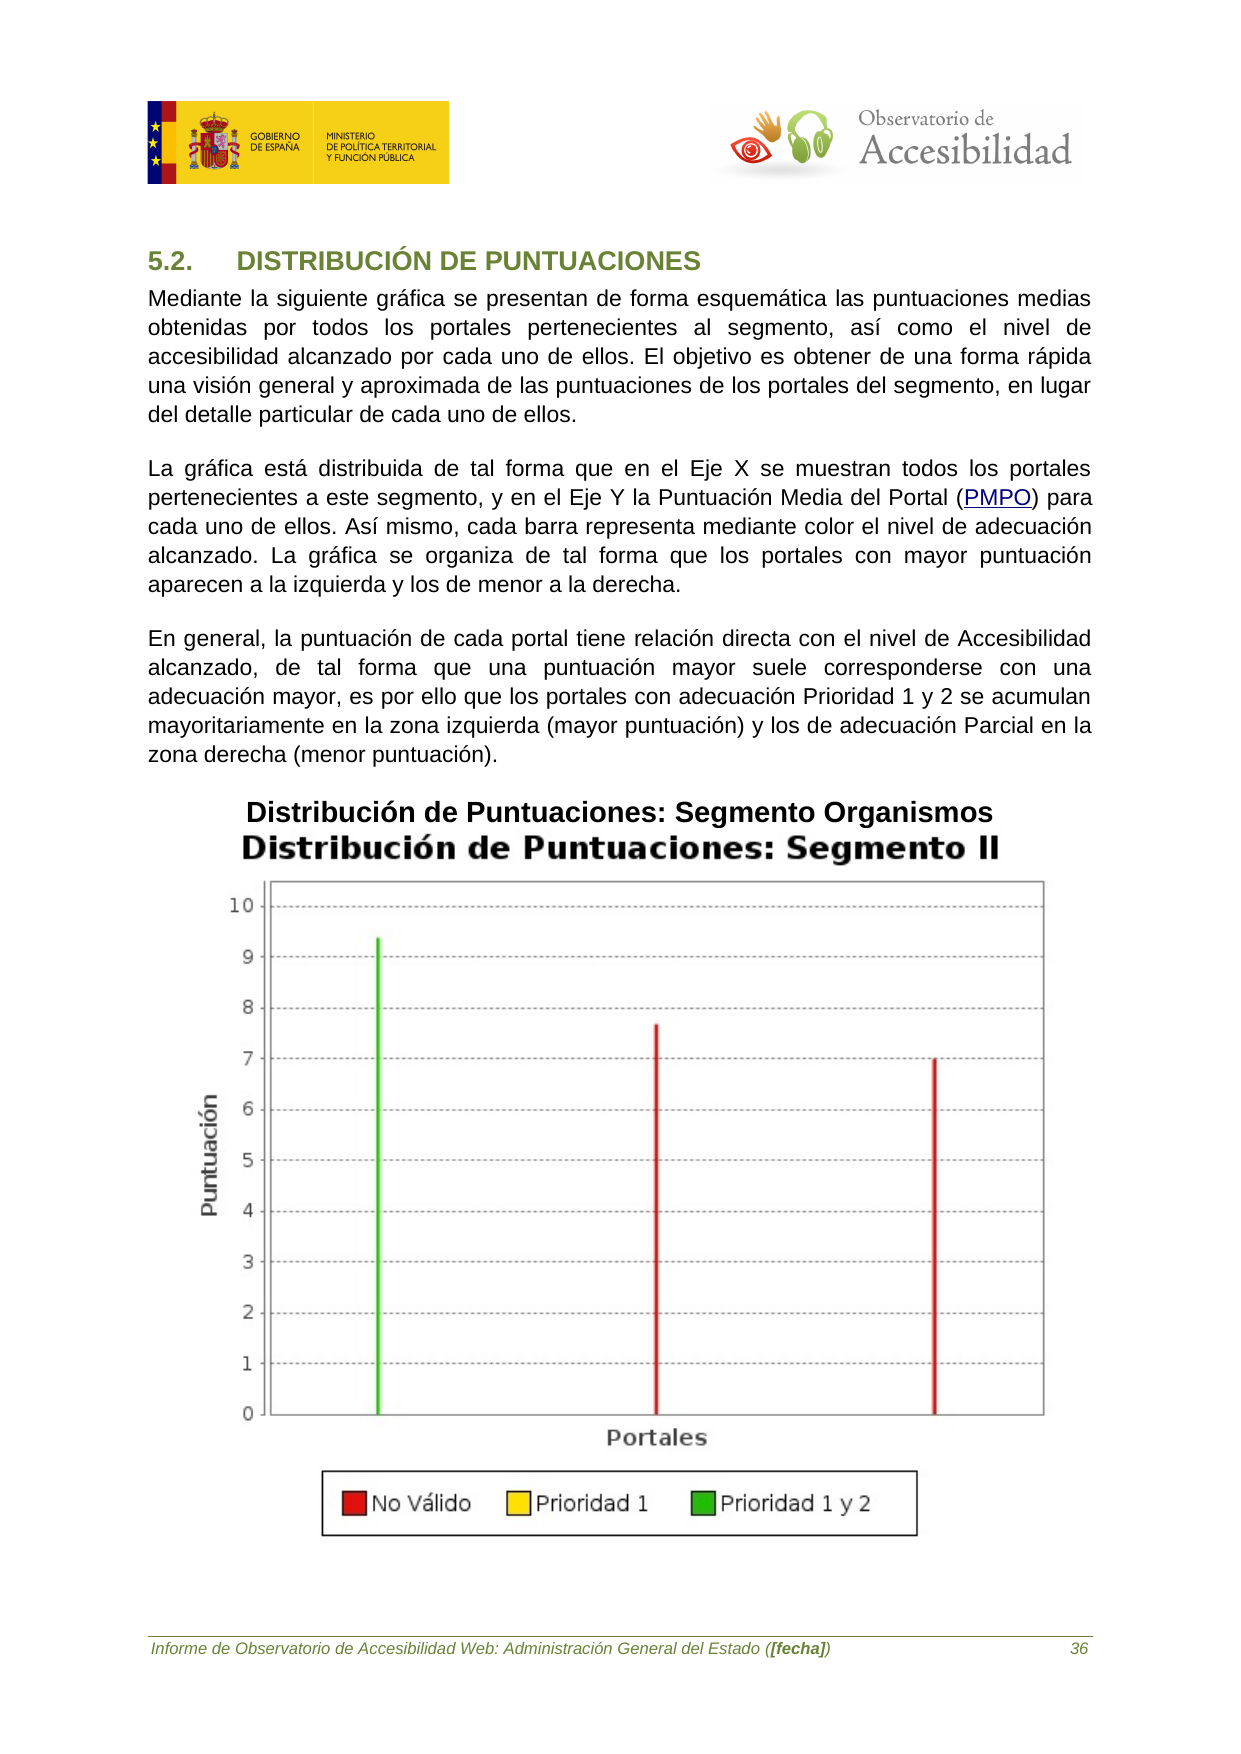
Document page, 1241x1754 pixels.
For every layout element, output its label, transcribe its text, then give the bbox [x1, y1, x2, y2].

picture [147, 101, 450, 184]
text Distribución de Puntuaciones: Segmento Organismos [148, 795, 1092, 828]
picture [178, 828, 1062, 1538]
subtitle Distribución de puntuaciones [148, 245, 1092, 276]
text Mediante la siguiente gráfica se presentan de forma esquemática las puntuaciones medias obtenidas por todos los portales pertenecientes al segmento, así como el nivel de accesibilidad alcanzado por cada uno de ellos. El objetivo es obtener de una forma rápida una visión general y aproximada de las puntuaciones de los portales del segmento, en lugar del detalle particular de cada uno de ellos. [148, 285, 1092, 427]
text En general, la puntuación de cada portal tiene relación directa con el nivel de Accesibilidad alcanzado, de tal forma que una puntuación mayor suele corresponderse con una adecuación mayor, es por ello que los portales con adecuación Prioridad 1 y 2 se acumulan mayoritariamente en la zona izquierda (mayor puntuación) y los de adecuación Parcial en la zona derecha (menor puntuación). [148, 625, 1092, 767]
text La gráfica está distribuida de tal forma que en el Eje X se muestran todos los portales pertenecientes a este segmento, y en el Eje Y la Puntuación Media del Portal (PMPO) para cada uno de ellos. Así mismo, cada barra representa mediante color el nivel de adecuación alcanzado. La gráfica se organiza de tal forma que los portales con mayor puntuación aparecen a la izquierda y los de menor a la derecha. [148, 455, 1092, 597]
picture [710, 101, 1086, 184]
